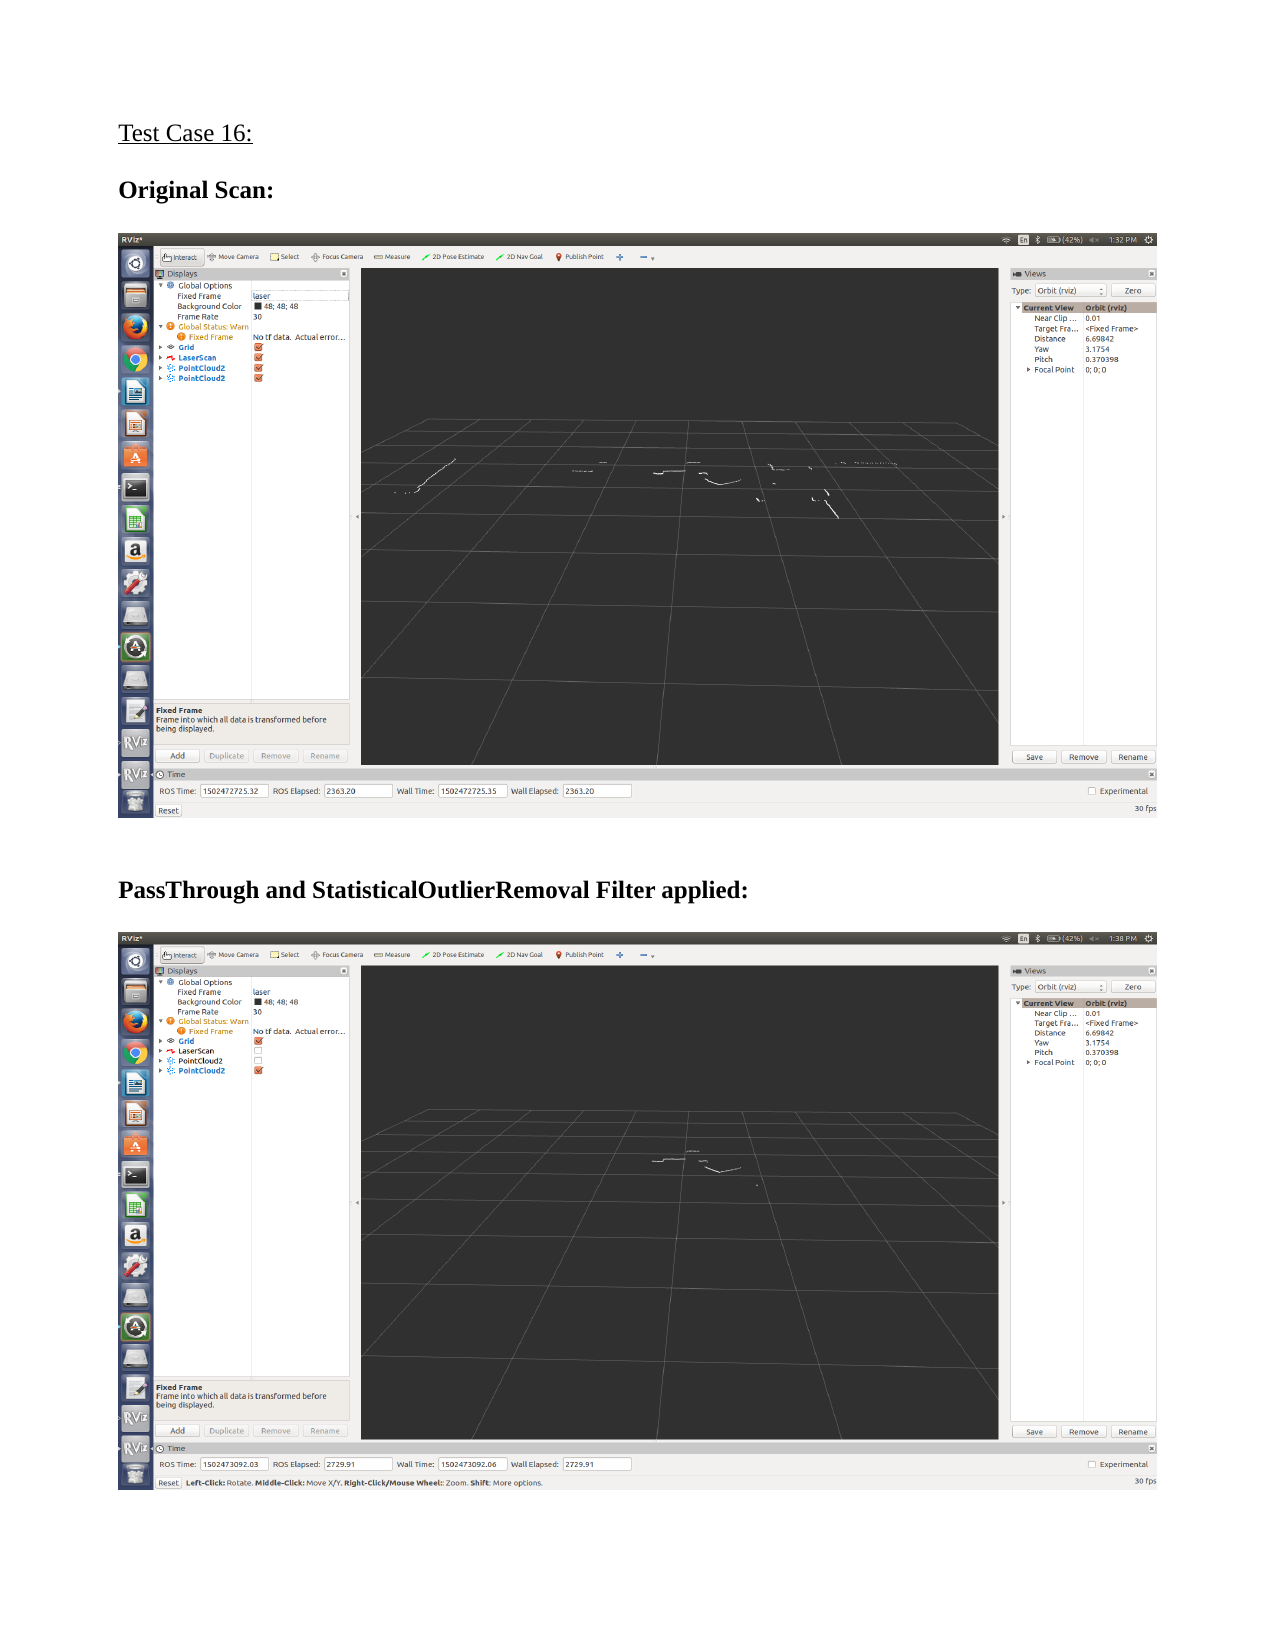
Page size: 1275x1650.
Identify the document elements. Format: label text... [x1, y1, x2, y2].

text Test Case 16: [118, 118, 1157, 147]
picture [118, 233, 1157, 818]
picture [118, 932, 1157, 1490]
text Original Scan: [118, 176, 1157, 204]
text PassThrough and StatisticalOutlierRemoval Filter applied: [118, 875, 1157, 904]
